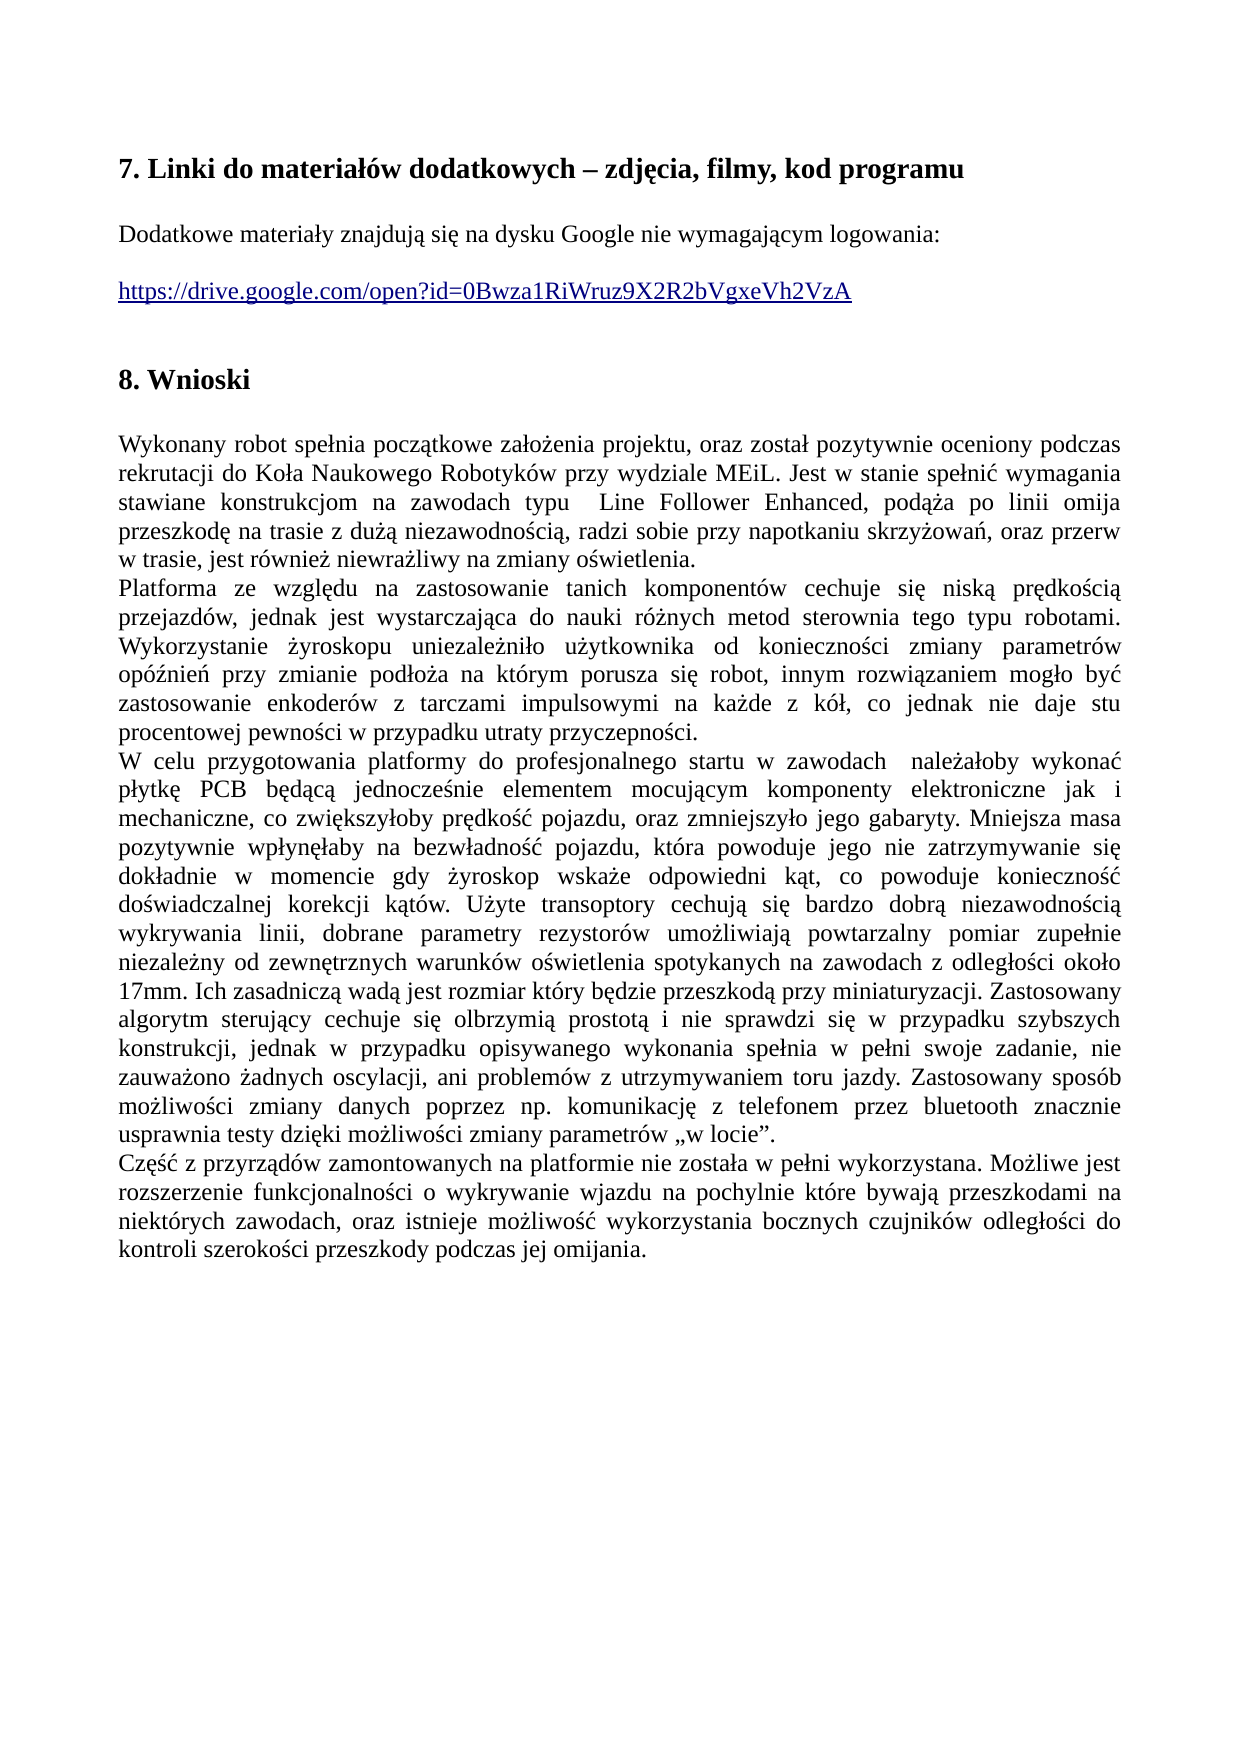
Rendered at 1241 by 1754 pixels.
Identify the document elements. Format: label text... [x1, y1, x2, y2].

text 7. Linki do materiałów dodatkowych – zdjęcia, filmy, kod programu [118, 152, 1122, 185]
text Część z przyrządów zamontowanych na platformie nie została w pełni wykorzystana. Możliwe jest rozszerzenie funkcjonalności o wykrywanie wjazdu na pochylnie które bywają przeszkodami na niektórych zawodach, oraz istnieje możliwość wykorzystania bocznych czujników odległości do kontroli szerokości przeszkody podczas jej omijania. [118, 1148, 1122, 1263]
text Wykonany robot spełnia początkowe założenia projektu, oraz został pozytywnie oceniony podczas rekrutacji do Koła Naukowego Robotyków przy wydziale MEiL. Jest w stanie spełnić wymagania stawiane konstrukcjom na zawodach typu Line Follower Enhanced, podąża po linii omija przeszkodę na trasie z dużą niezawodnością, radzi sobie przy napotkaniu skrzyżowań, oraz przerw w trasie, jest również niewrażliwy na zmiany oświetlenia. [118, 429, 1122, 573]
text 8. Wnioski [118, 362, 1122, 396]
text W celu przygotowania platformy do profesjonalnego startu w zawodach należałoby wykonać płytkę PCB będącą jednocześnie elementem mocującym komponenty elektroniczne jak i mechaniczne, co zwiększyłoby prędkość pojazdu, oraz zmniejszyło jego gabaryty. Mniejsza masa pozytywnie wpłynęłaby na bezwładność pojazdu, która powoduje jego nie zatrzymywanie się dokładnie w momencie gdy żyroskop wskaże odpowiedni kąt, co powoduje konieczność doświadczalnej korekcji kątów. Użyte transoptory cechują się bardzo dobrą niezawodnością wykrywania linii, dobrane parametry rezystorów umożliwiają powtarzalny pomiar zupełnie niezależny od zewnętrznych warunków oświetlenia spotykanych na zawodach z odległości około 17mm. Ich zasadniczą wadą jest rozmiar który będzie przeszkodą przy miniaturyzacji. Zastosowany algorytm sterujący cechuje się olbrzymią prostotą i nie sprawdzi się w przypadku szybszych konstrukcji, jednak w przypadku opisywanego wykonania spełnia w pełni swoje zadanie, nie zauważono żadnych oscylacji, ani problemów z utrzymywaniem toru jazdy. Zastosowany sposób możliwości zmiany danych poprzez np. komunikację z telefonem przez bluetooth znacznie usprawnia testy dzięki możliwości zmiany parametrów „w locie”. [118, 746, 1122, 1148]
text https://drive.google.com/open?id=0Bwza1RiWruz9X2R2bVgxeVh2VzA [118, 276, 1122, 305]
text Dodatkowe materiały znajdują się na dysku Google nie wymagającym logowania: [118, 219, 1122, 247]
text Platforma ze względu na zastosowanie tanich komponentów cechuje się niską prędkością przejazdów, jednak jest wystarczająca do nauki różnych metod sterownia tego typu robotami. Wykorzystanie żyroskopu uniezależniło użytkownika od konieczności zmiany parametrów opóźnień przy zmianie podłoża na którym porusza się robot, innym rozwiązaniem mogło być zastosowanie enkoderów z tarczami impulsowymi na każde z kół, co jednak nie daje stu procentowej pewności w przypadku utraty przyczepności. [118, 573, 1122, 746]
